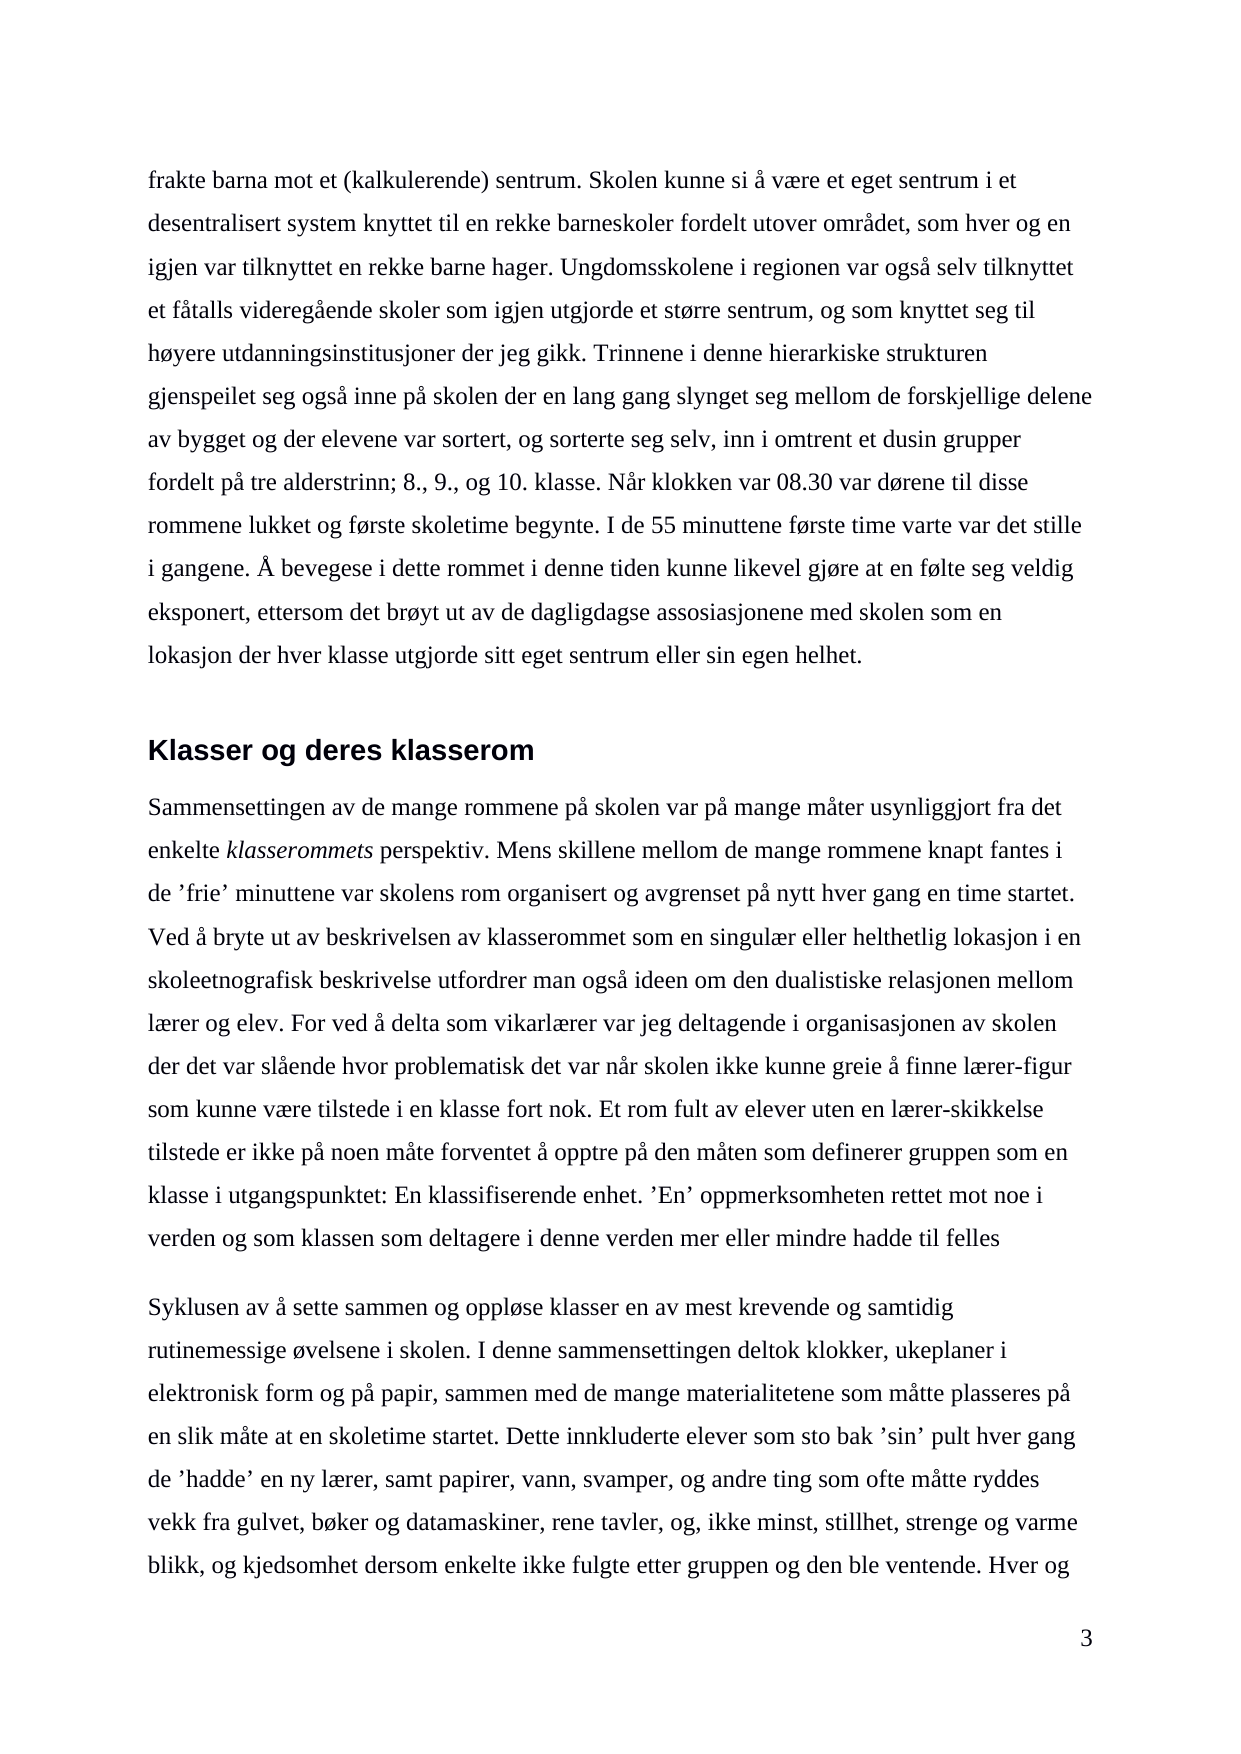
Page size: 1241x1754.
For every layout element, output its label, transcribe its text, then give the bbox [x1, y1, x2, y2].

subtitle Klasser og deres klasserom [148, 733, 1092, 766]
text Sammensettingen av de mange rommene på skolen var på mange måter usynliggjort fra det enkelte klasserommets perspektiv. Mens skillene mellom de mange rommene knapt fantes i de ’frie’ minuttene var skolens rom organisert og avgrenset på nytt hver gang en time startet. Ved å bryte ut av beskrivelsen av klasserommet som en singulær eller helthetlig lokasjon i en skoleetnografisk beskrivelse utfordrer man også ideen om den dualistiske relasjonen mellom lærer og elev. For ved å delta som vikarlærer var jeg deltagende i organisasjonen av skolen der det var slående hvor problematisk det var når skolen ikke kunne greie å finne lærer-figur som kunne være tilstede i en klasse fort nok. Et rom fult av elever uten en lærer-skikkelse tilstede er ikke på noen måte forventet å opptre på den måten som definerer gruppen som en klasse i utgangspunktet: En klassifiserende enhet. ’En’ oppmerksomheten rettet mot noe i verden og som klassen som deltagere i denne verden mer eller mindre hadde til felles [148, 792, 1092, 1252]
text frakte barna mot et (kalkulerende) sentrum. Skolen kunne si å være et eget sentrum i et desentralisert system knyttet til en rekke barneskoler fordelt utover området, som hver og en igjen var tilknyttet en rekke barne hager. Ungdomsskolene i regionen var også selv tilknyttet et fåtalls videregående skoler som igjen utgjorde et større sentrum, og som knyttet seg til høyere utdanningsinstitusjoner der jeg gikk. Trinnene i denne hierarkiske strukturen gjenspeilet seg også inne på skolen der en lang gang slynget seg mellom de forskjellige delene av bygget og der elevene var sortert, og sorterte seg selv, inn i omtrent et dusin grupper fordelt på tre alderstrinn; 8., 9., og 10. klasse. Når klokken var 08.30 var dørene til disse rommene lukket og første skoletime begynte. I de 55 minuttene første time varte var det stille i gangene. Å bevegese i dette rommet i denne tiden kunne likevel gjøre at en følte seg veldig eksponert, ettersom det brøyt ut av de dagligdagse assosiasjonene med skolen som en lokasjon der hver klasse utgjorde sitt eget sentrum eller sin egen helhet. [148, 165, 1092, 668]
text Syklusen av å sette sammen og oppløse klasser en av mest krevende og samtidig rutinemessige øvelsene i skolen. I denne sammensettingen deltok klokker, ukeplaner i elektronisk form og på papir, sammen med de mange materialitetene som måtte plasseres på en slik måte at en skoletime startet. Dette innkluderte elever som sto bak ’sin’ pult hver gang de ’hadde’ en ny lærer, samt papirer, vann, svamper, og andre ting som ofte måtte ryddes vekk fra gulvet, bøker og datamaskiner, rene tavler, og, ikke minst, stillhet, strenge og varme blikk, og kjedsomhet dersom enkelte ikke fulgte etter gruppen og den ble ventende. Hver og [148, 1292, 1092, 1579]
